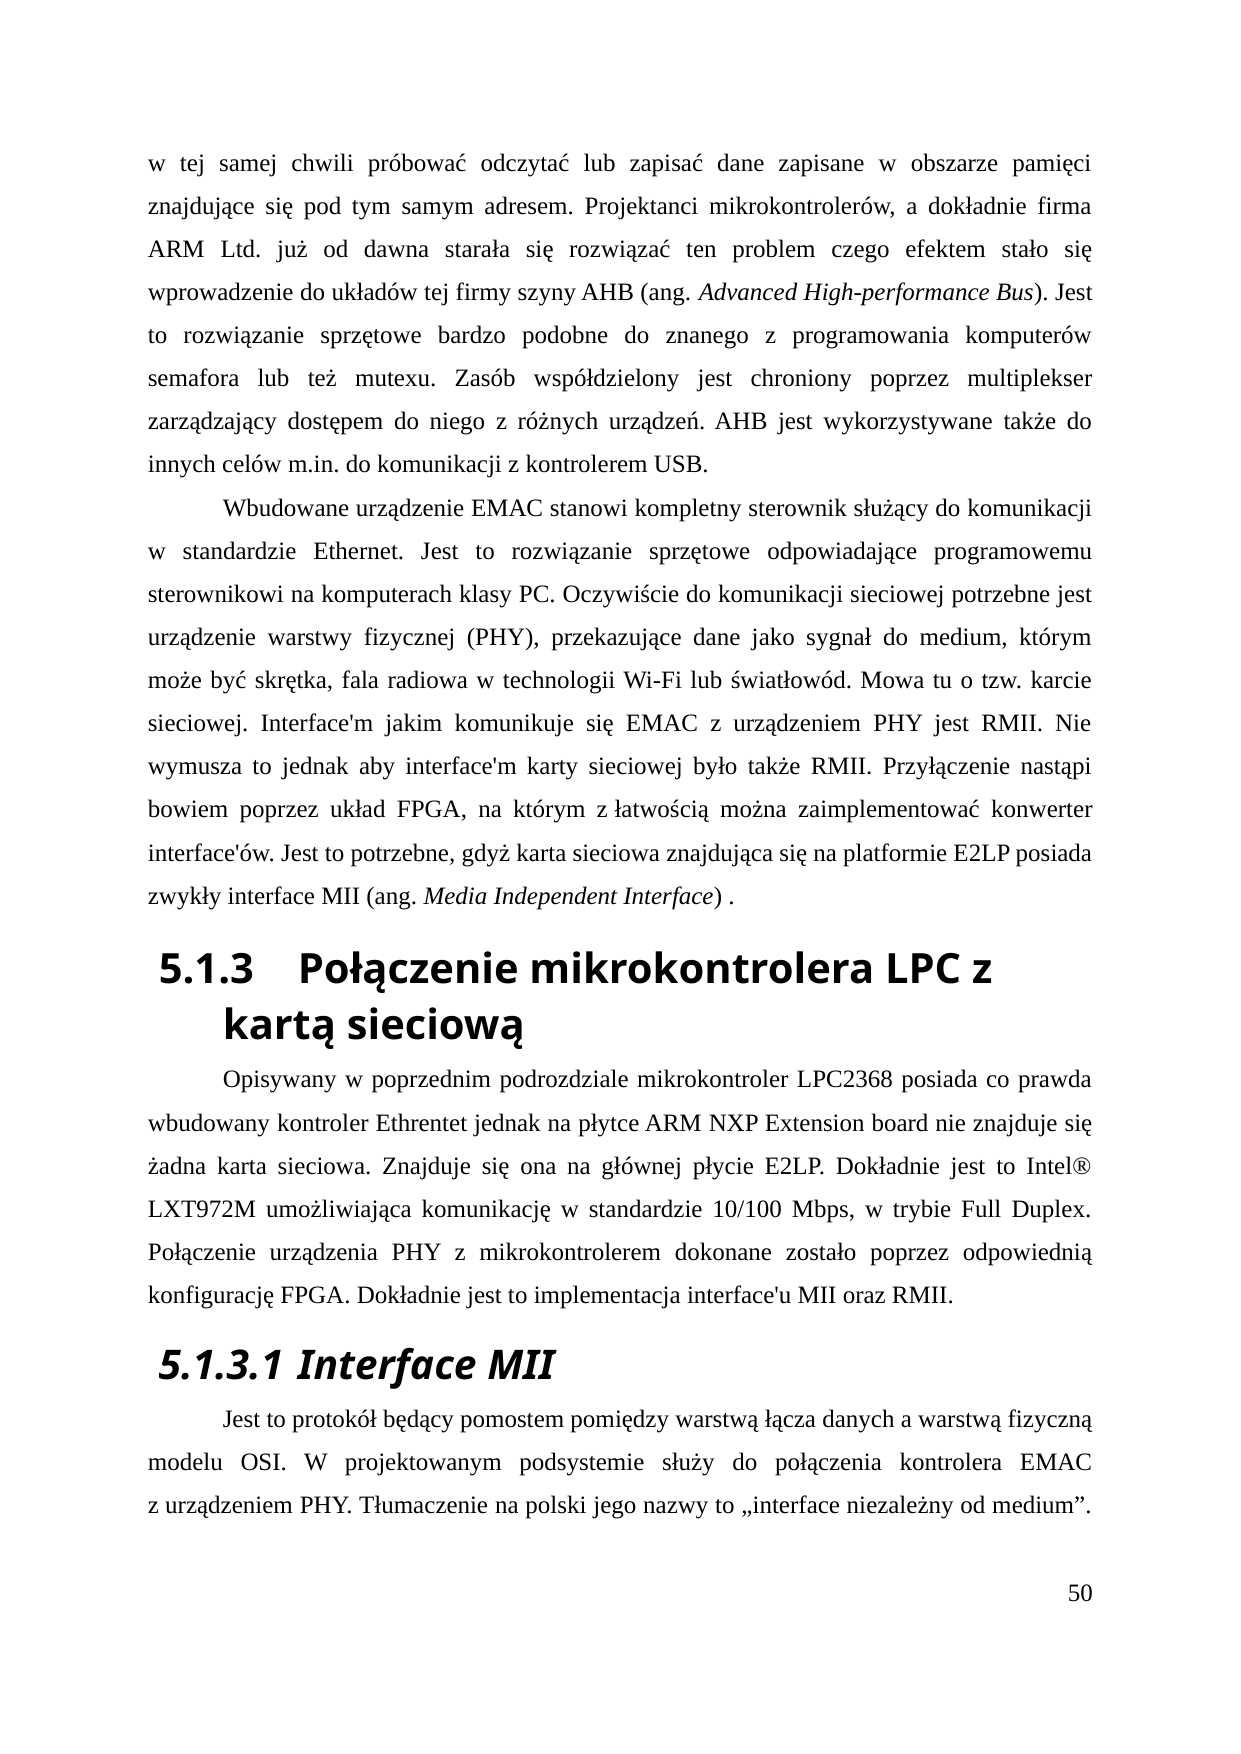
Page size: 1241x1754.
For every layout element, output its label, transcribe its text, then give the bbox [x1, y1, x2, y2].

text Jest to protokół będący pomostem pomiędzy warstwą łącza danych a warstwą fizyczną modelu OSI. W projektowanym podsystemie służy do połączenia kontrolera EMAC z urządzeniem PHY. Tłumaczenie na polski jego nazwy to „interface niezależny od medium”. [148, 1404, 1093, 1519]
text Opisywany w poprzednim podrozdziale mikrokontroler LPC2368 posiada co prawda wbudowany kontroler Ethrentet jednak na płytce ARM NXP Extension board nie znajduje się żadna karta sieciowa. Znajduje się ona na głównej płycie E2LP. Dokładnie jest to Intel® LXT972M umożliwiająca komunikację w standardzie 10/100 Mbps, w trybie Full Duplex. Połączenie urządzenia PHY z mikrokontrolerem dokonane zostało poprzez odpowiednią konfigurację FPGA. Dokładnie jest to implementacja interface'u MII oraz RMII. [148, 1064, 1093, 1309]
subtitle Interface MII [148, 1336, 1093, 1391]
text w tej samej chwili próbować odczytać lub zapisać dane zapisane w obszarze pamięci znajdujące się pod tym samym adresem. Projektanci mikrokontrolerów, a dokładnie firma ARM Ltd. już od dawna starała się rozwiązać ten problem czego efektem stało się wprowadzenie do układów tej firmy szyny AHB (ang. Advanced High-performance Bus). Jest to rozwiązanie sprzętowe bardzo podobne do znanego z programowania komputerów semafora lub też mutexu. Zasób współdzielony jest chroniony poprzez multiplekser zarządzający dostępem do niego z różnych urządzeń. AHB jest wykorzystywane także do innych celów m.in. do komunikacji z kontrolerem USB. [148, 148, 1093, 478]
subtitle Połączenie mikrokontrolera LPC z kartą sieciową [148, 938, 1093, 1052]
text Wbudowane urządzenie EMAC stanowi kompletny sterownik służący do komunikacji w standardzie Ethernet. Jest to rozwiązanie sprzętowe odpowiadające programowemu sterownikowi na komputerach klasy PC. Oczywiście do komunikacji sieciowej potrzebne jest urządzenie warstwy fizycznej (PHY), przekazujące dane jako sygnał do medium, którym może być skrętka, fala radiowa w technologii Wi-Fi lub światłowód. Mowa tu o tzw. karcie sieciowej. Interface'm jakim komunikuje się EMAC z urządzeniem PHY jest RMII. Nie wymusza to jednak aby interface'm karty sieciowej było także RMII. Przyłączenie nastąpi bowiem poprzez układ FPGA, na którym z łatwością można zaimplementować konwerter interface'ów. Jest to potrzebne, gdyż karta sieciowa znajdująca się na platformie E2LP posiada zwykły interface MII (ang. Media Independent Interface) . [148, 493, 1093, 909]
